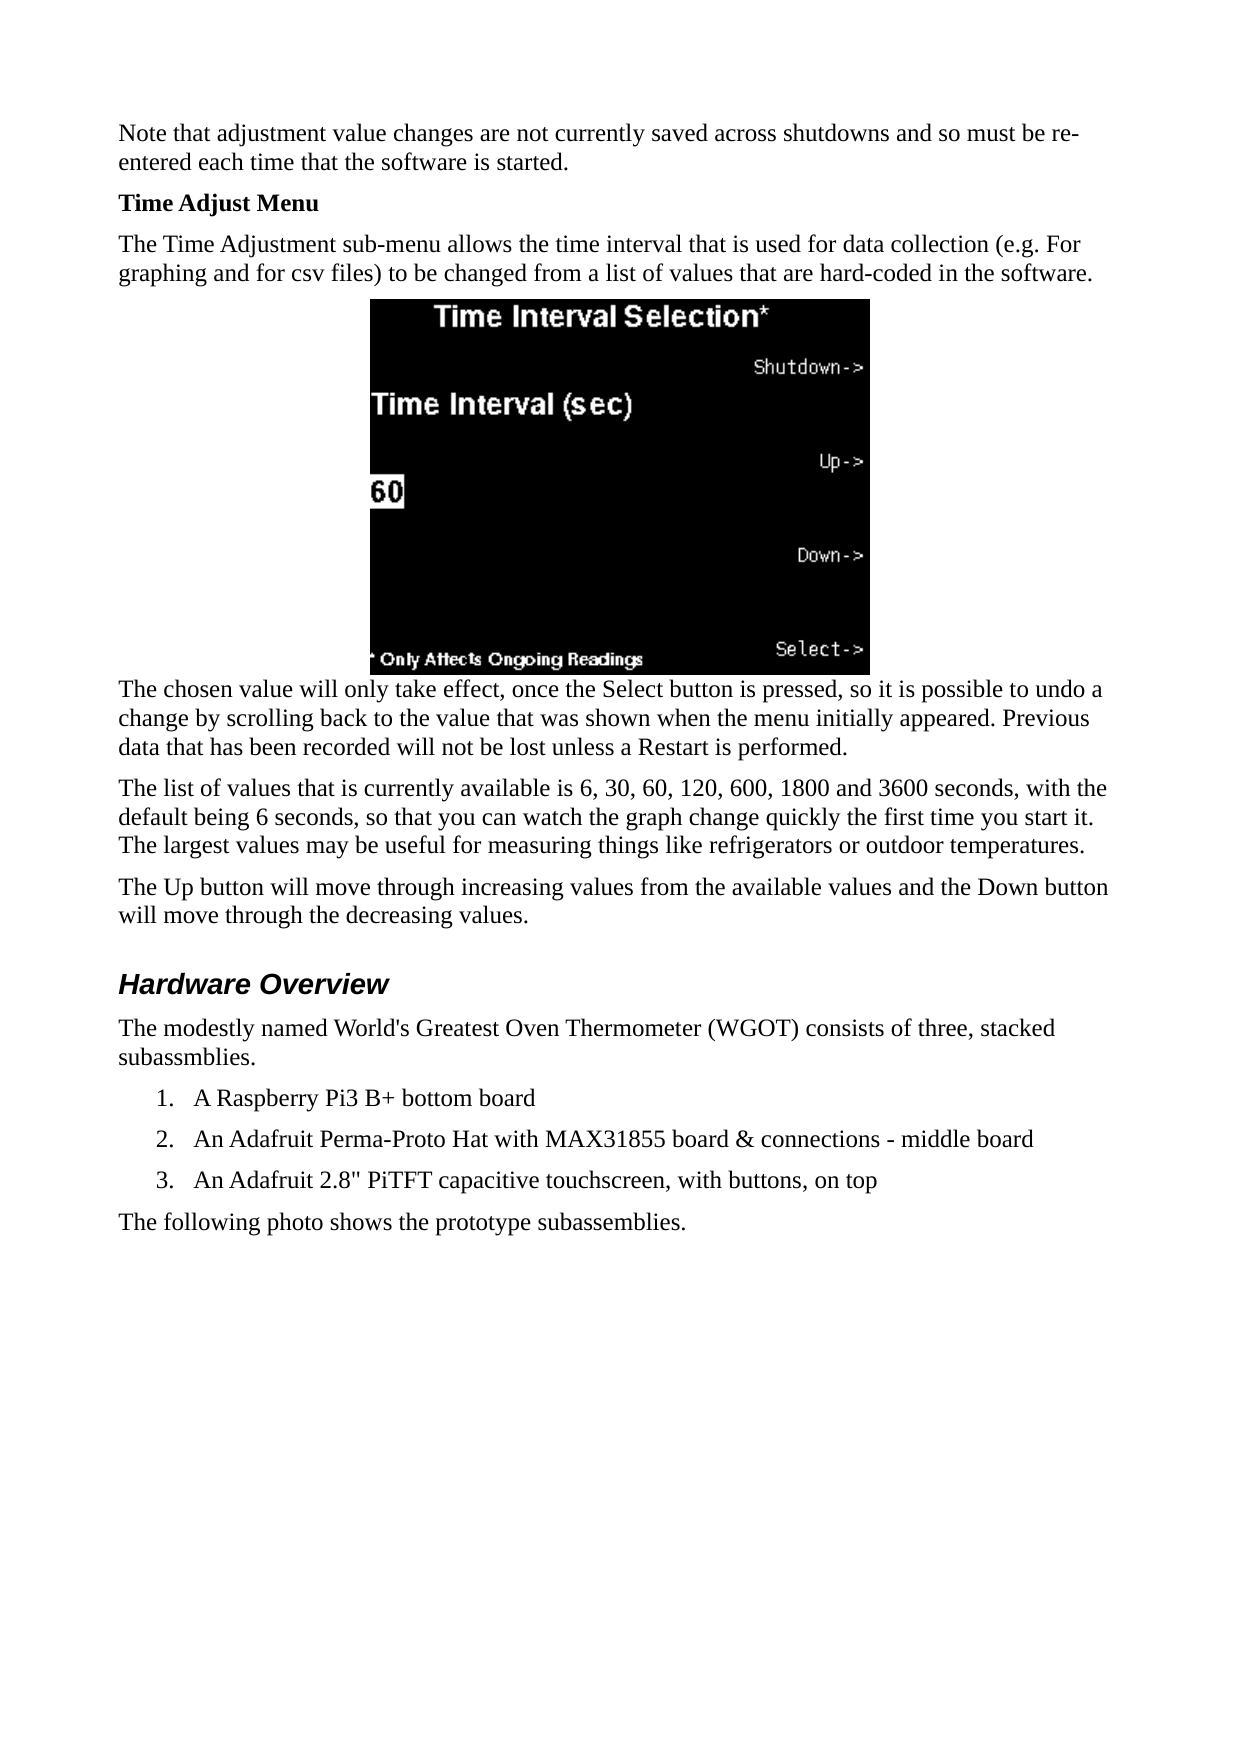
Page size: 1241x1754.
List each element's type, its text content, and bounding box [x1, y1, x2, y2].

list A Raspberry Pi3 B+ bottom board [156, 1083, 1122, 1112]
list An Adafruit 2.8" PiTFT capacitive touchscreen, with buttons, on top [156, 1165, 1122, 1194]
text The following photo shows the prototype subassemblies. [118, 1207, 1122, 1235]
text Note that adjustment value changes are not currently saved across shutdowns and so must be re-entered each time that the software is started. [118, 118, 1122, 176]
list An Adafruit Perma-Proto Hat with MAX31855 board & connections - middle board [156, 1124, 1122, 1153]
text The Time Adjustment sub-menu allows the time interval that is used for data collection (e.g. For graphing and for csv files) to be changed from a list of values that are hard-coded in the software. [118, 229, 1122, 287]
subtitle Hardware Overview [118, 967, 1122, 1000]
text The chosen value will only take effect, once the Select button is pressed, so it is possible to undo a change by scrolling back to the value that was shown when the menu initially appeared. Previous data that has been recorded will not be lost unless a Restart is performed. [118, 299, 1122, 761]
text The modestly named World's Greatest Oven Thermometer (WGOT) consists of three, stacked subassmblies. [118, 1013, 1122, 1070]
text The list of values that is currently available is 6, 30, 60, 120, 600, 1800 and 3600 seconds, with the default being 6 seconds, so that you can watch the graph change quickly the first time you start it. The largest values may be useful for measuring things like refrigerators or outdoor temperatures. [118, 773, 1122, 859]
text The Up button will move through increasing values from the available values and the Down button will move through the decreasing values. [118, 872, 1122, 929]
picture [370, 299, 870, 675]
text Time Adjust Menu [118, 188, 1122, 217]
